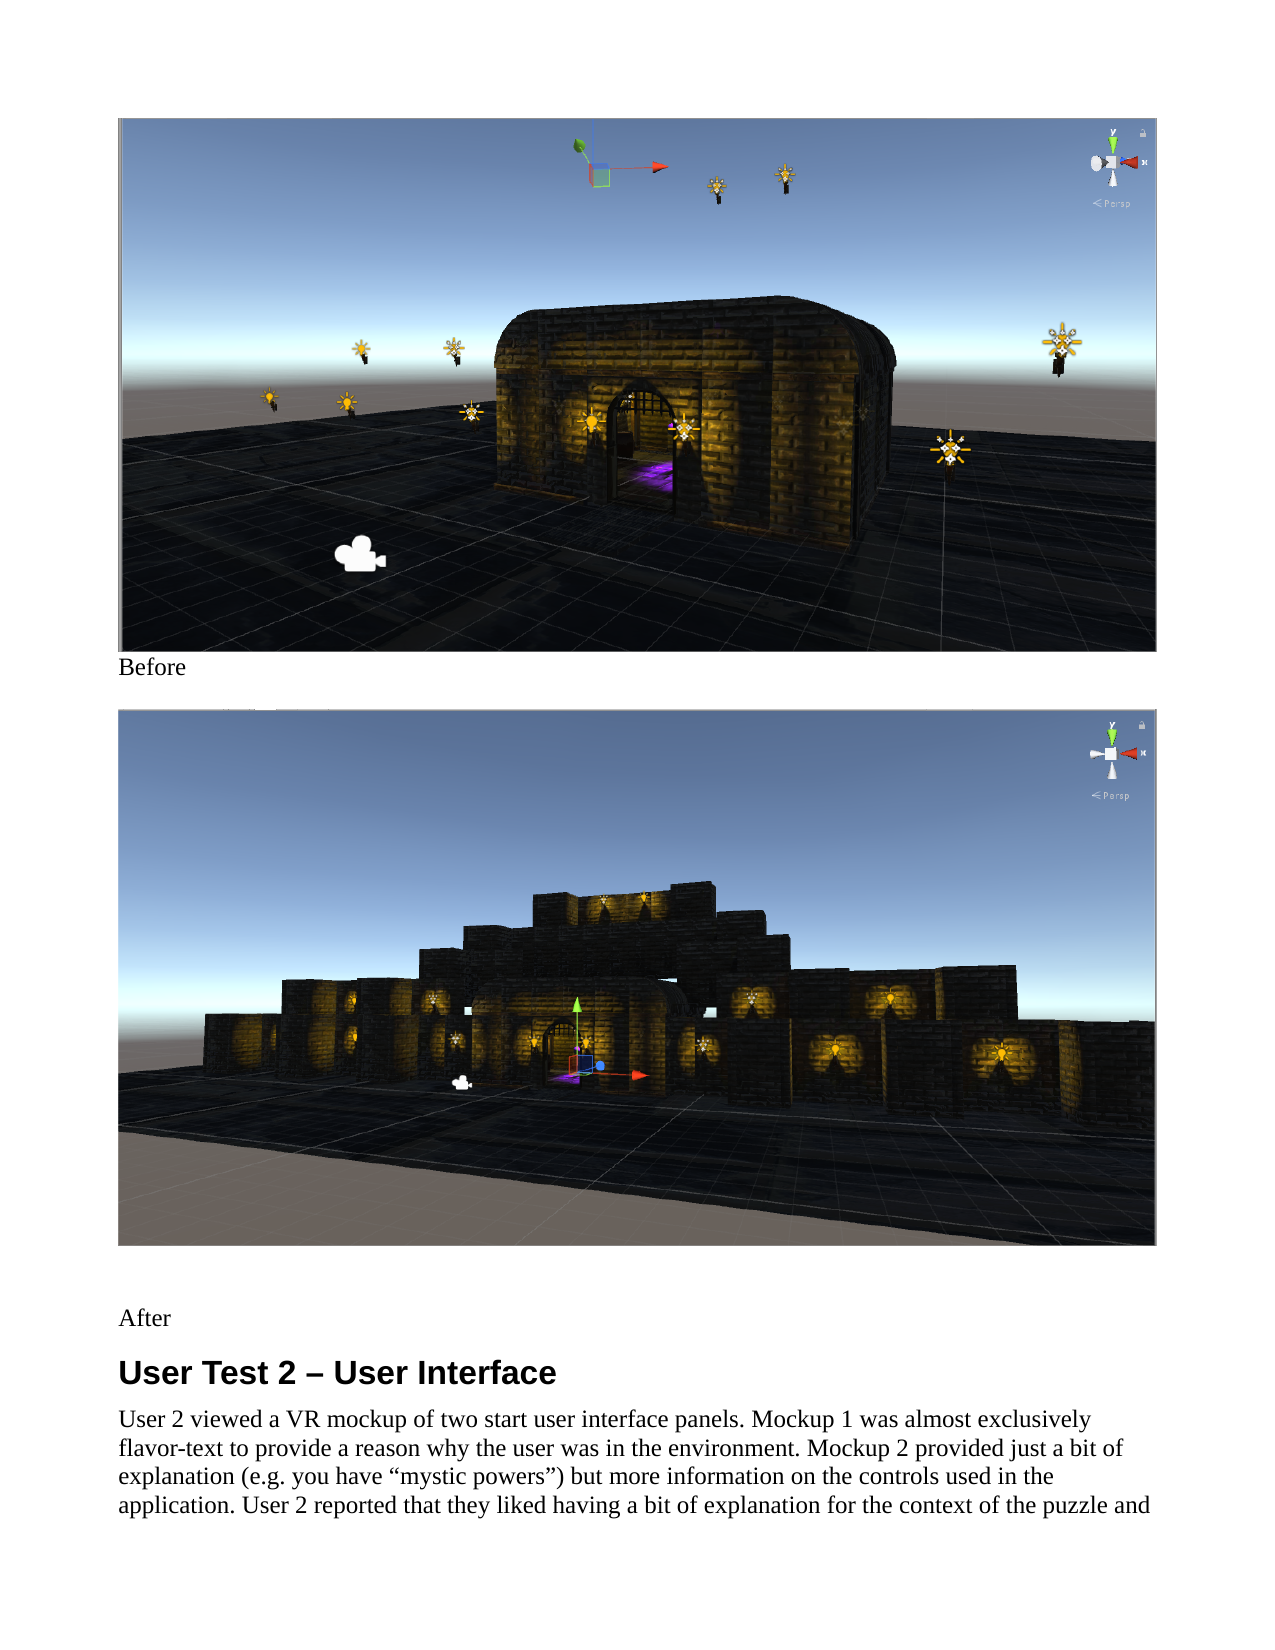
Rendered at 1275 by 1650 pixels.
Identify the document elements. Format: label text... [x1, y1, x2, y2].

subtitle User Test 2 – User Interface [118, 1353, 1157, 1391]
text Before [118, 652, 1157, 681]
picture [118, 709, 1157, 1246]
text After [118, 1303, 1157, 1332]
picture [118, 118, 1157, 652]
text User 2 viewed a VR mockup of two start user interface panels. Mockup 1 was almost exclusively flavor-text to provide a reason why the user was in the environment. Mockup 2 provided just a bit of explanation (e.g. you have “mystic powers”) but more information on the controls used in the application. User 2 reported that they liked having a bit of explanation for the context of the puzzle and [118, 1404, 1157, 1519]
